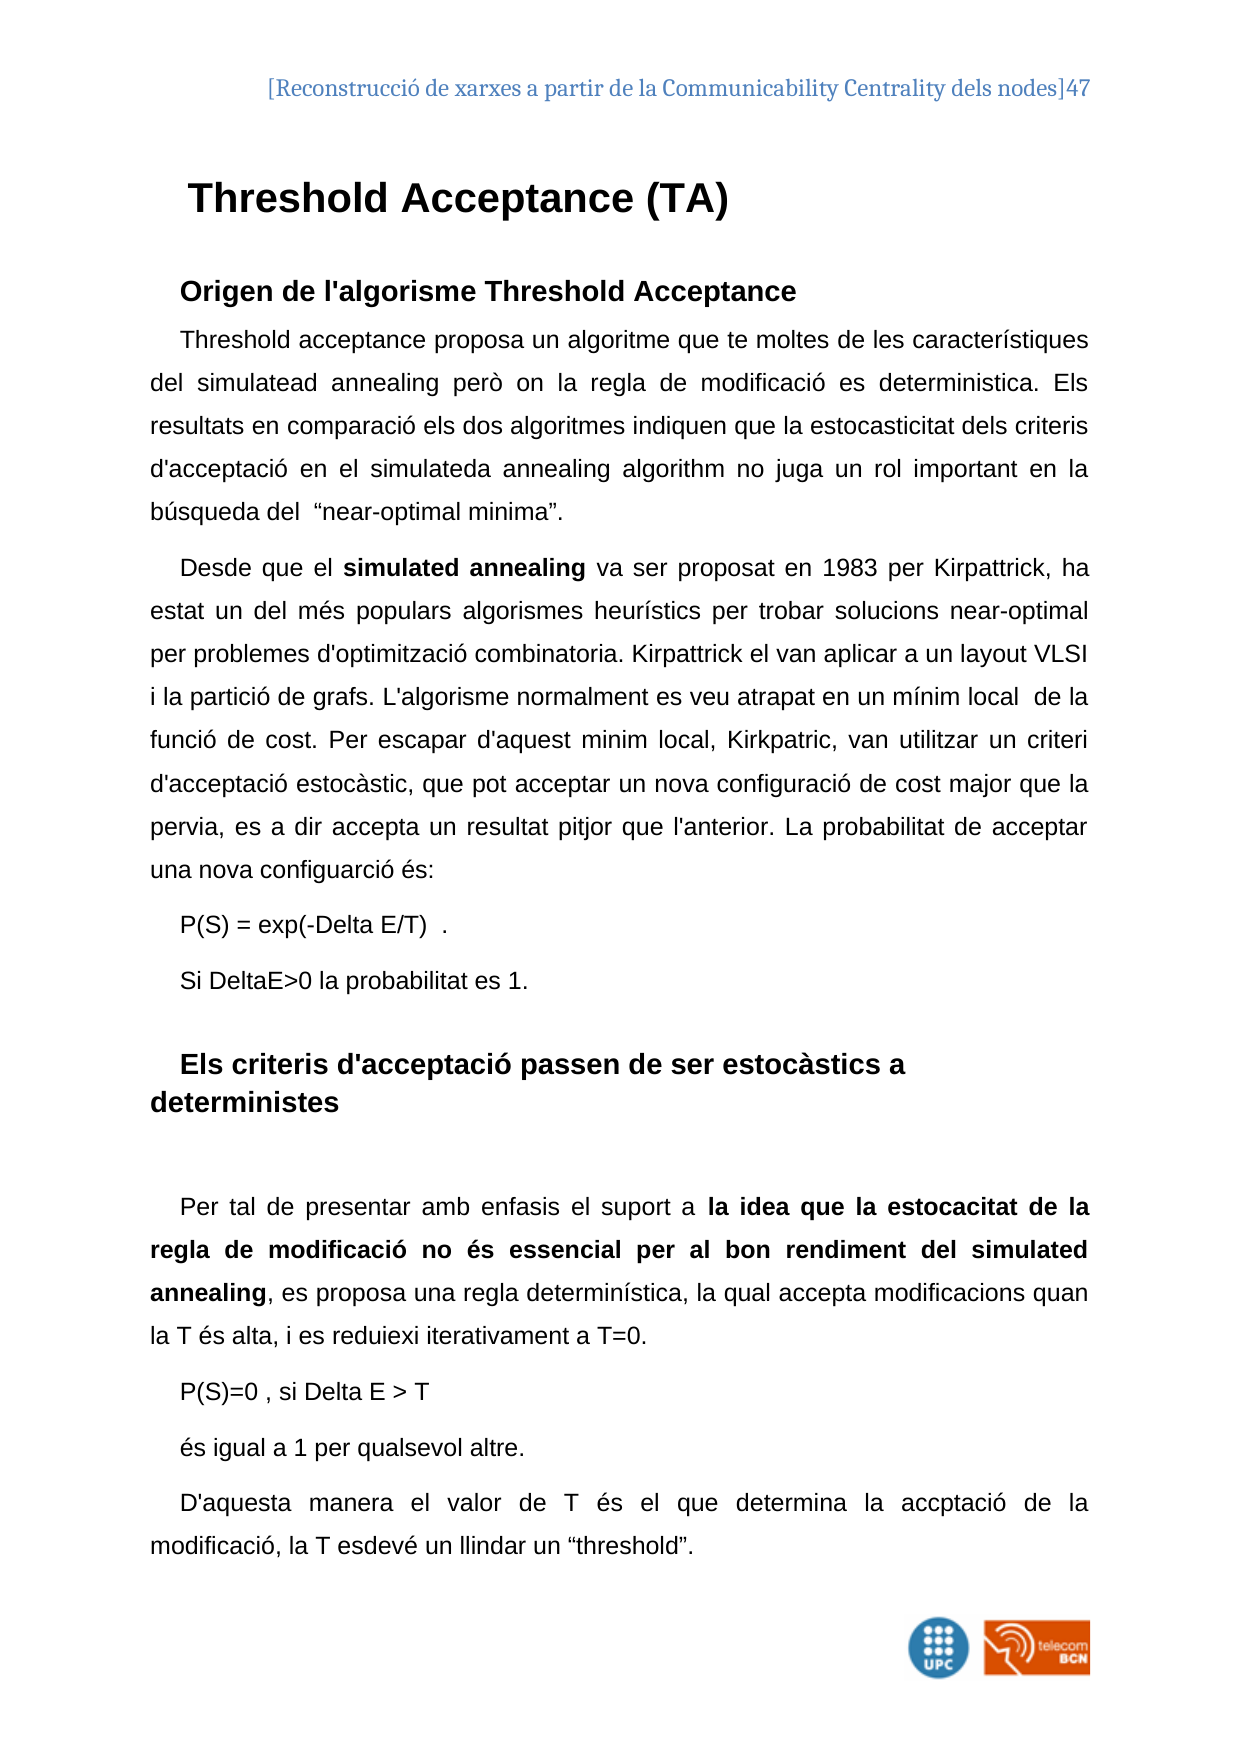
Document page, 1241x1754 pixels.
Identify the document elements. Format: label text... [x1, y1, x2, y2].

text P(S)=0 , si Delta E > T [150, 1377, 1090, 1406]
text P(S) = exp(-Delta E/T) . [150, 911, 1090, 939]
text és igual a 1 per qualsevol altre. [150, 1433, 1090, 1461]
text Si DeltaE>0 la probabilitat es 1. [150, 966, 1090, 995]
text Desde que el simulated annealing va ser proposat en 1983 per Kirpattrick, ha estat un del més populars algorismes heurístics per trobar solucions near-optimal per problemes d'optimització combinatoria. Kirpattrick el van aplicar a un layout VLSI i la partició de grafs. L'algorisme normalment es veu atrapat en un mínim local de la funció de cost. Per escapar d'aquest minim local, Kirkpatric, van utilitzar un criteri d'acceptació estocàstic, que pot acceptar un nova configuració de cost major que la pervia, es a dir accepta un resultat pitjor que l'anterior. La probabilitat de acceptar una nova configuarció és: [150, 553, 1090, 884]
subtitle Origen de l'algorisme Threshold Acceptance [150, 274, 1090, 307]
subtitle Threshold Acceptance (TA) [187, 173, 1090, 221]
text D'aquesta manera el valor de T és el que determina la accptació de la modificació, la T esdevé un llindar un “threshold”. [150, 1488, 1090, 1560]
subtitle Els criteris d'acceptació passen de ser estocàstics a deterministes [150, 1047, 1090, 1119]
picture [904, 1614, 1091, 1681]
text Threshold acceptance proposa un algoritme que te moltes de les característiques del simulatead annealing però on la regla de modificació es deterministica. Els resultats en comparació els dos algoritmes indiquen que la estocasticitat dels criteris d'acceptació en el simulateda annealing algorithm no juga un rol important en la búsqueda del “near-optimal minima”. [150, 325, 1090, 526]
text Per tal de presentar amb enfasis el suport a la idea que la estocacitat de la regla de modificació no és essencial per al bon rendiment del simulated annealing, es proposa una regla determinística, la qual accepta modificacions quan la T és alta, i es reduiexi iterativament a T=0. [150, 1192, 1090, 1350]
